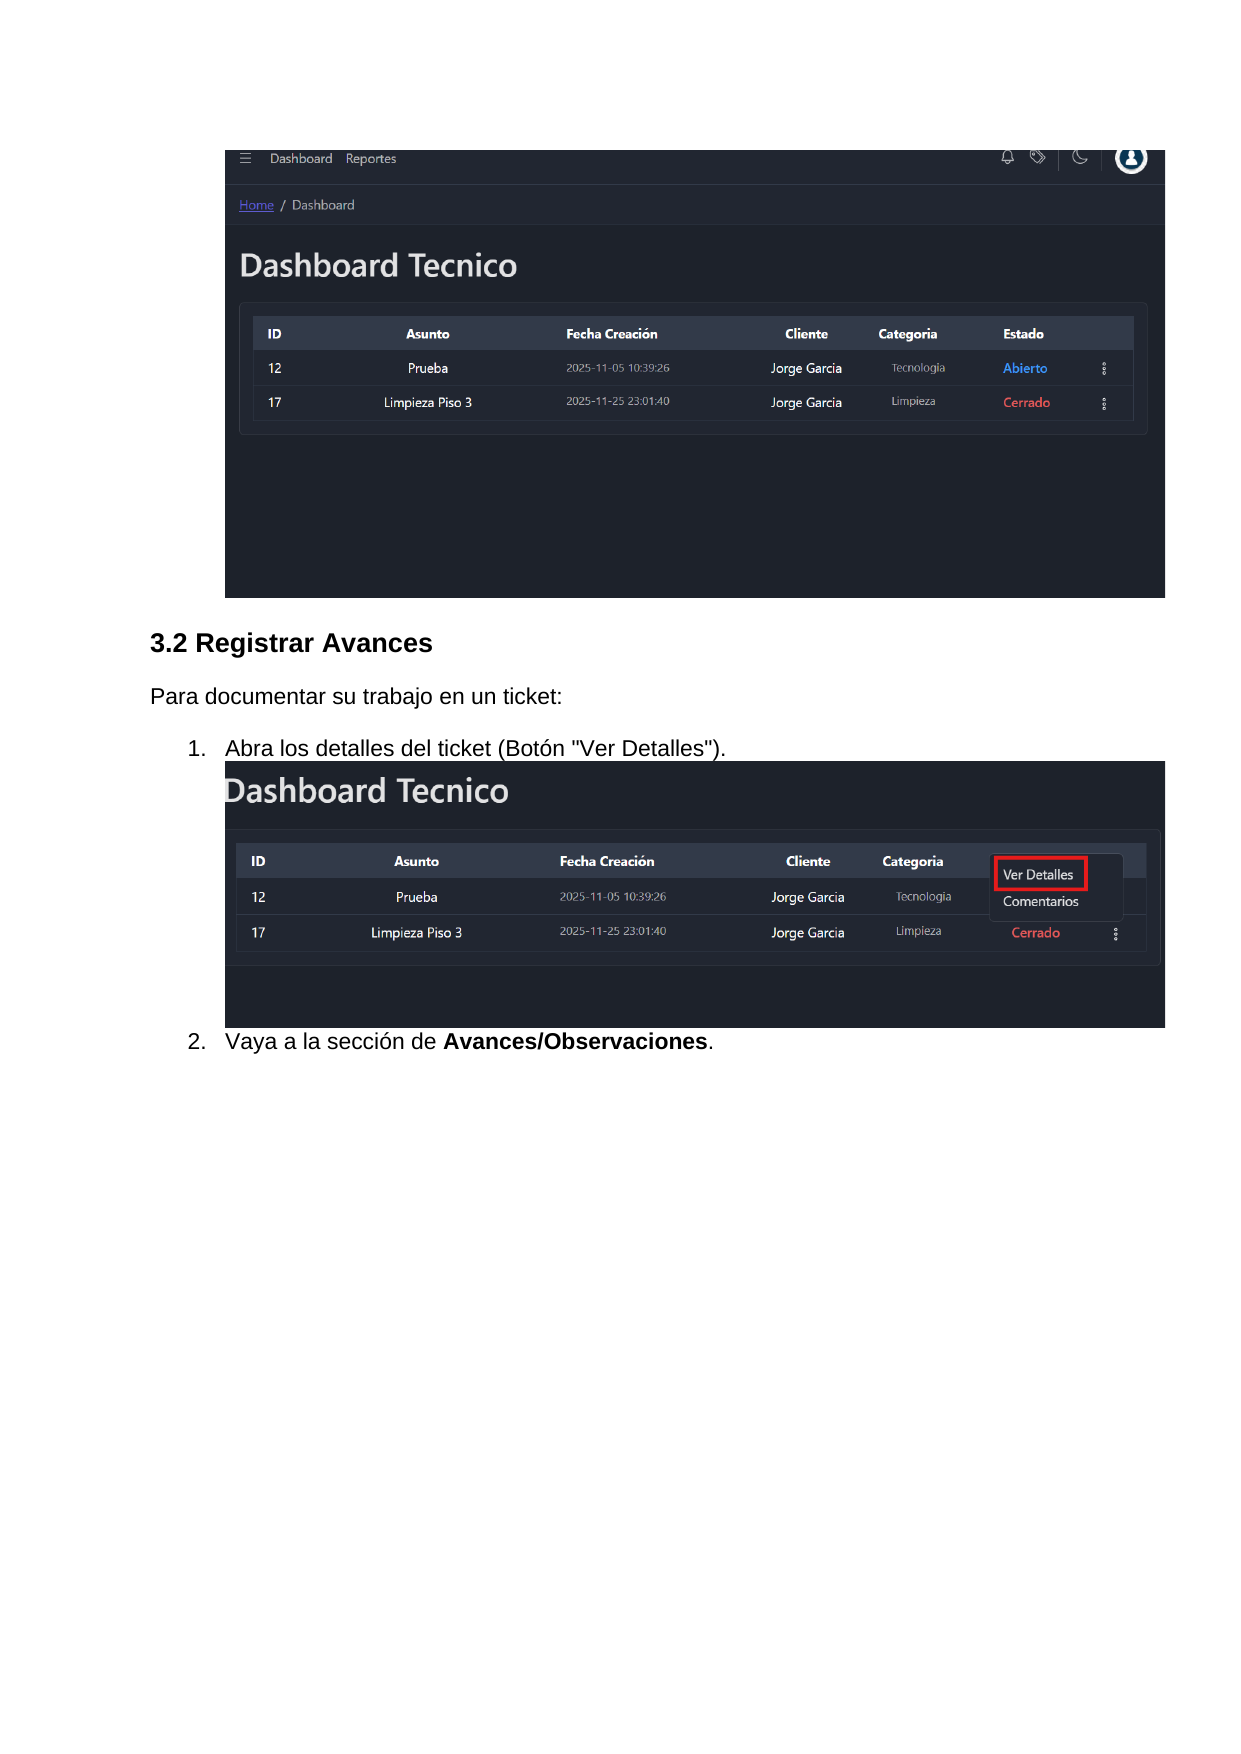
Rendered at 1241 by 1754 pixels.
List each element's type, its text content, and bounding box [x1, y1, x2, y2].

list Vaya a la sección de Avances/Observaciones. [187, 1028, 1090, 1054]
list Abra los detalles del ticket (Botón "Ver Detalles"). [187, 735, 1090, 1028]
picture [225, 150, 1166, 598]
picture [225, 761, 1166, 1028]
list [187, 150, 225, 598]
text Para documentar su trabajo en un ticket: [150, 683, 1090, 710]
subtitle 3.2 Registrar Avances [150, 627, 1090, 658]
